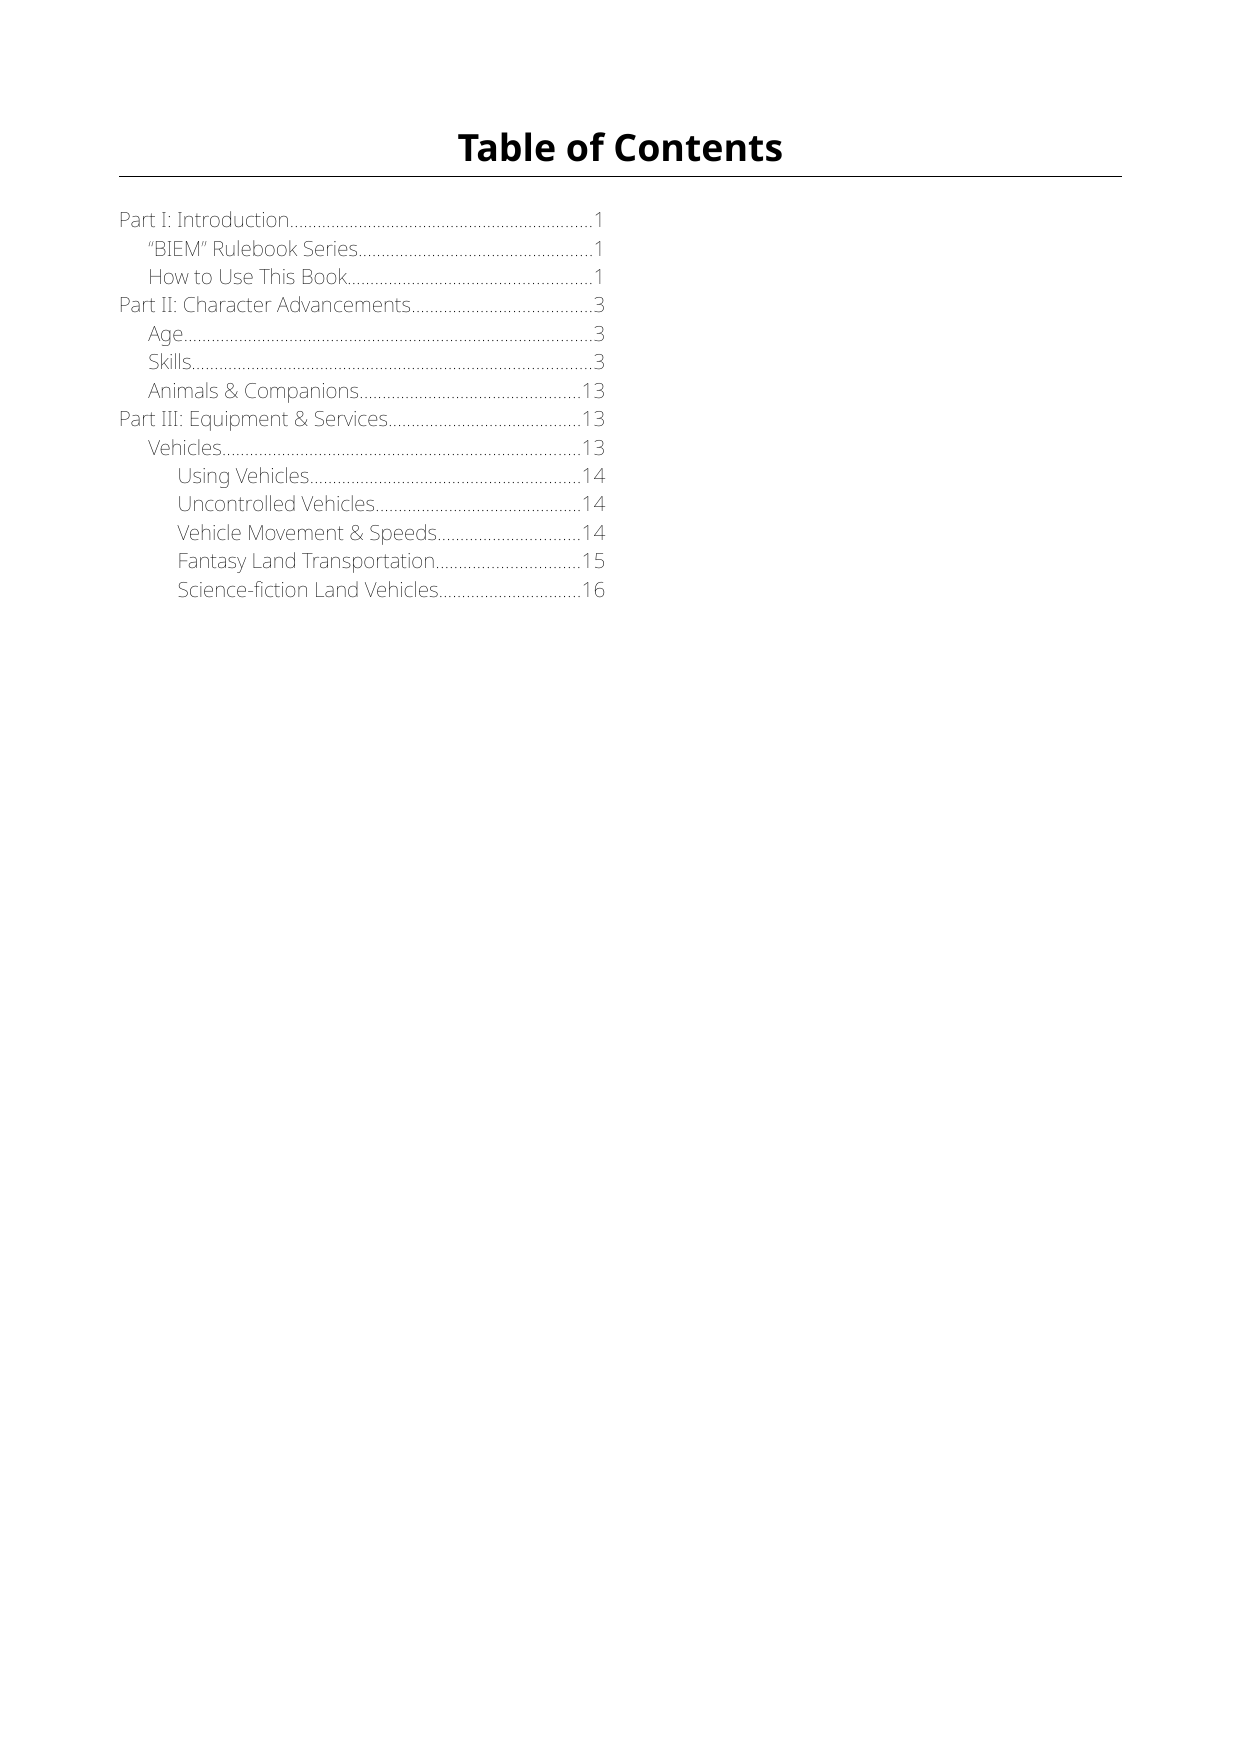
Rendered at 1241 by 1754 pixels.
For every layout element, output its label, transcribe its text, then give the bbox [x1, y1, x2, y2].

text “BIEM” Rulebook Series 1 [148, 234, 605, 262]
text Fantasy Land Transportation 15 [177, 546, 605, 575]
text Skills 3 [148, 347, 605, 376]
text Vehicle Movement & Speeds 14 [177, 518, 605, 546]
text How to Use This Book 1 [148, 262, 605, 291]
text Animals & Companions 13 [148, 376, 605, 404]
text Age 3 [148, 319, 605, 347]
text Part I: Introduction 1 [118, 205, 605, 234]
text Uncontrolled Vehicles 14 [177, 489, 605, 518]
text Part III: Equipment & Services 13 [118, 404, 605, 433]
text Vehicles 13 [148, 433, 605, 461]
text Science-fiction Land Vehicles 16 [177, 575, 605, 603]
text Part II: Character Advancements 3 [118, 291, 605, 319]
text Using Vehicles 14 [177, 461, 605, 489]
